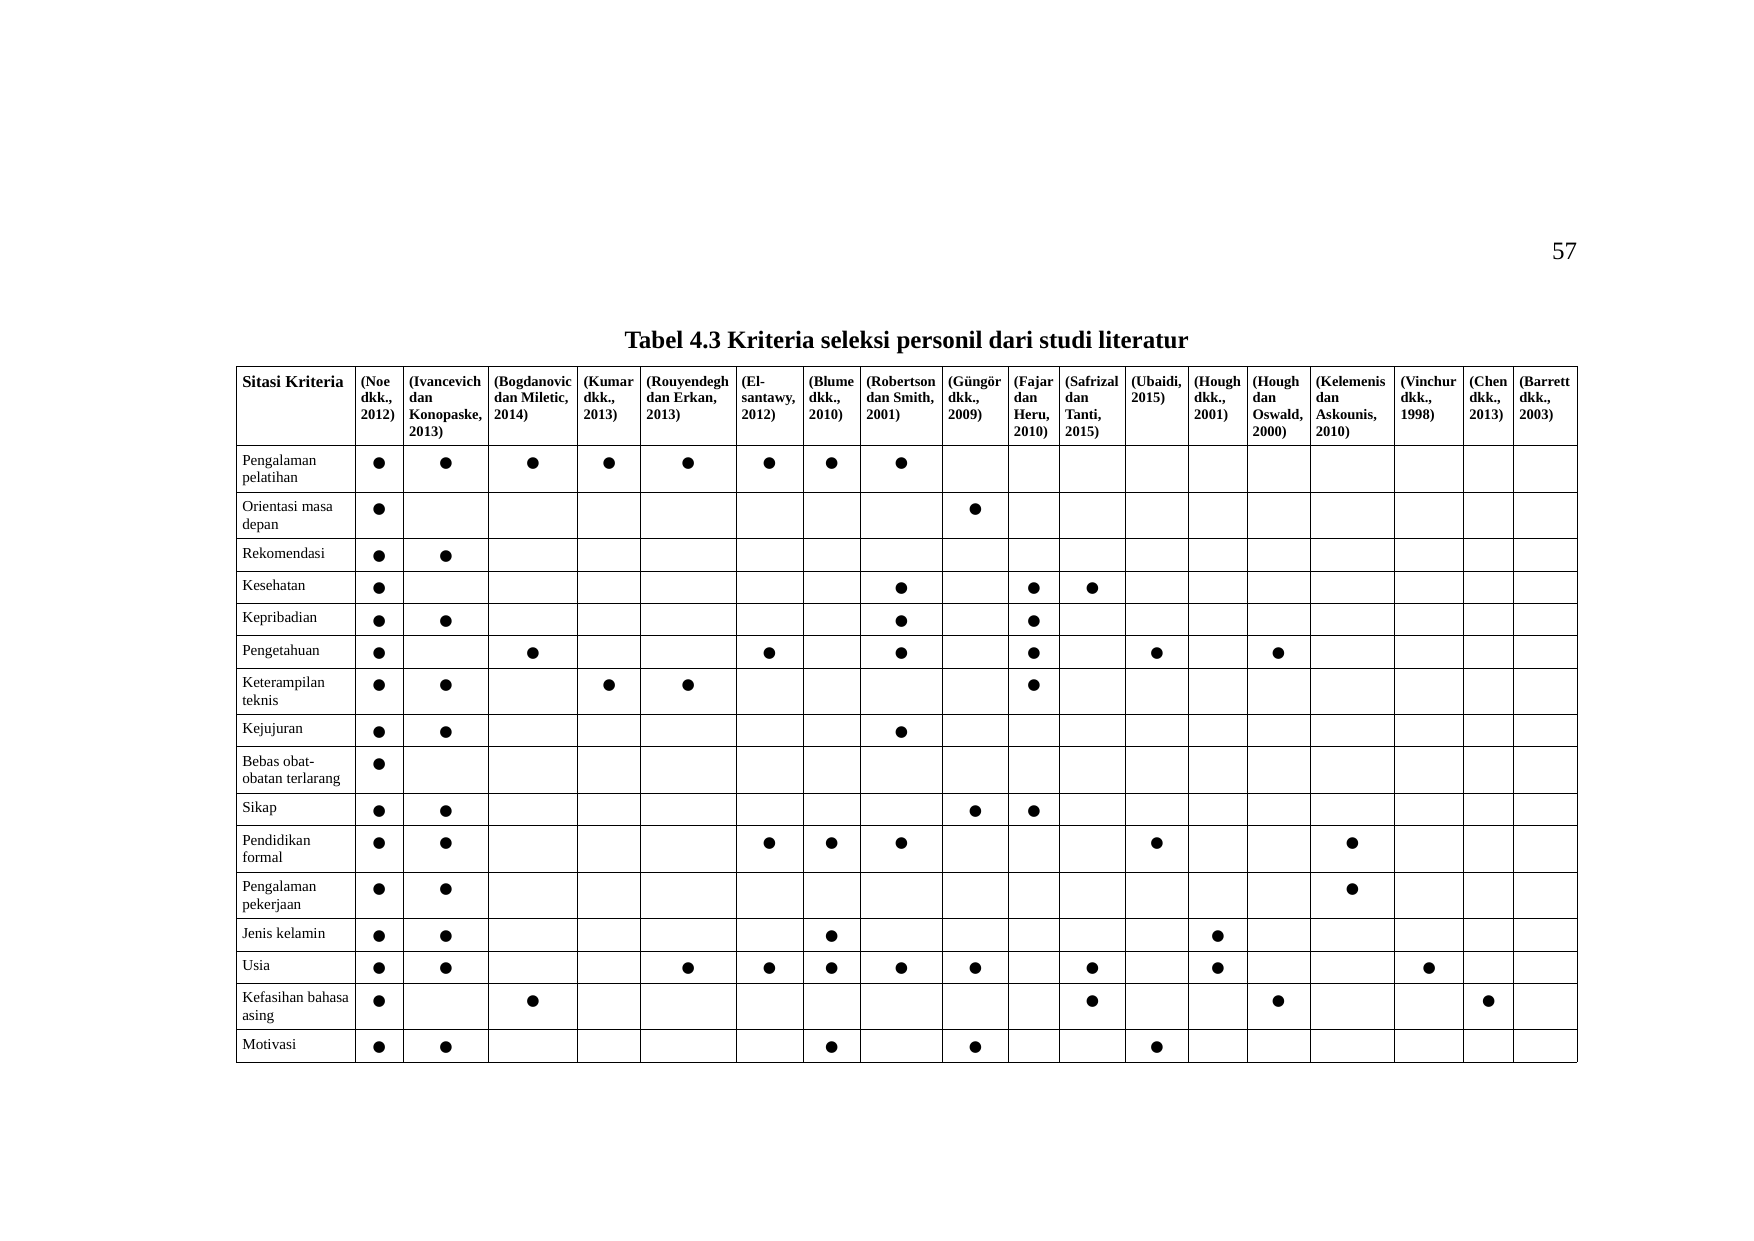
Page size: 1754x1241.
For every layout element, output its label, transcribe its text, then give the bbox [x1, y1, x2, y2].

table_cell [1395, 747, 1463, 793]
table_cell [578, 826, 640, 872]
table_cell ● [404, 446, 488, 492]
table_cell [641, 873, 736, 918]
table_cell [737, 919, 803, 951]
table_cell ● [861, 826, 942, 872]
table_cell Keterampilan teknis [237, 669, 355, 714]
table_cell [1514, 984, 1577, 1029]
table_cell ● [943, 493, 1008, 538]
table_cell ● [737, 826, 803, 872]
table_cell [804, 873, 860, 918]
table_cell [861, 873, 942, 918]
table_cell [1514, 747, 1577, 793]
table_cell [1126, 794, 1188, 825]
table_cell ● [1009, 604, 1059, 635]
table_cell [943, 873, 1008, 918]
table_cell [804, 604, 860, 635]
table_cell [489, 919, 577, 951]
table_cell Kesehatan [237, 572, 355, 603]
table_cell Pendidikan formal [237, 826, 355, 872]
table_cell [1060, 794, 1125, 825]
table_cell [641, 604, 736, 635]
table_header (Hough dan Oswald, 2000) [1248, 367, 1310, 445]
table_cell ● [804, 952, 860, 983]
table_cell [1311, 446, 1394, 492]
table_cell ● [404, 669, 488, 714]
table_cell [1514, 636, 1577, 667]
table_cell [1464, 952, 1513, 983]
table_cell [861, 919, 942, 951]
table_cell [1395, 572, 1463, 603]
table_cell [578, 873, 640, 918]
table_cell ● [404, 826, 488, 872]
table_header (Hough dkk., 2001) [1189, 367, 1247, 445]
table_cell [404, 493, 488, 538]
table_cell [1189, 715, 1247, 746]
table_header (Safrizal dan Tanti, 2015) [1060, 367, 1125, 445]
table_cell [1311, 919, 1394, 951]
table_cell [1311, 984, 1394, 1029]
table_cell [1395, 669, 1463, 714]
table_cell [1009, 715, 1059, 746]
table_cell ● [861, 636, 942, 667]
table_cell [1060, 539, 1125, 571]
table_cell [1464, 715, 1513, 746]
table_cell [1126, 873, 1188, 918]
table_header (Güngör dkk., 2009) [943, 367, 1008, 445]
table_cell [1248, 493, 1310, 538]
table_header (Kumar dkk., 2013) [578, 367, 640, 445]
table_cell [1248, 747, 1310, 793]
table_cell [1514, 919, 1577, 951]
table_cell [404, 636, 488, 667]
table_cell [1464, 1030, 1513, 1062]
table_cell ● [356, 826, 403, 872]
table_cell [1126, 446, 1188, 492]
table_cell [578, 747, 640, 793]
table_cell [861, 794, 942, 825]
table_cell [1189, 572, 1247, 603]
table_cell [489, 715, 577, 746]
table_cell ● [578, 669, 640, 714]
table_cell [943, 826, 1008, 872]
table_cell [804, 539, 860, 571]
table_cell [1514, 604, 1577, 635]
table_cell [1464, 636, 1513, 667]
table_cell ● [804, 826, 860, 872]
table_cell [1248, 715, 1310, 746]
table_cell [1189, 826, 1247, 872]
table_cell ● [1126, 636, 1188, 667]
table_cell [1514, 715, 1577, 746]
table_cell [1311, 794, 1394, 825]
table_cell [1126, 919, 1188, 951]
table_header (Bogdanovic dan Miletic, 2014) [489, 367, 577, 445]
table_cell ● [943, 952, 1008, 983]
table_cell [1189, 604, 1247, 635]
table_cell [737, 604, 803, 635]
table_cell [1514, 493, 1577, 538]
table_cell [1248, 446, 1310, 492]
table_cell ● [804, 446, 860, 492]
table_cell [578, 604, 640, 635]
table_cell [1311, 669, 1394, 714]
table_cell [641, 984, 736, 1029]
table_header (Rouyendegh dan Erkan, 2013) [641, 367, 736, 445]
table_cell [1395, 715, 1463, 746]
table_cell [943, 539, 1008, 571]
table_cell Jenis kelamin [237, 919, 355, 951]
text Tabel 4.3 Kriteria seleksi personil dari studi literatur [236, 325, 1577, 354]
table_cell [1311, 952, 1394, 983]
table_cell ● [578, 446, 640, 492]
table_cell [1395, 984, 1463, 1029]
table_cell [1009, 984, 1059, 1029]
table_cell [1248, 952, 1310, 983]
table_cell ● [404, 873, 488, 918]
table_header (Robertson dan Smith, 2001) [861, 367, 942, 445]
table_cell ● [1395, 952, 1463, 983]
table_cell [578, 1030, 640, 1062]
table_cell [1189, 984, 1247, 1029]
table_cell [578, 636, 640, 667]
table_cell [804, 636, 860, 667]
table_cell [1464, 572, 1513, 603]
table_cell ● [404, 539, 488, 571]
table_cell [1514, 794, 1577, 825]
table_cell [1009, 873, 1059, 918]
table_cell ● [489, 984, 577, 1029]
table_cell [1189, 747, 1247, 793]
table_cell [1514, 539, 1577, 571]
table_cell [804, 984, 860, 1029]
table_cell ● [861, 572, 942, 603]
table_cell ● [356, 1030, 403, 1062]
table_cell [1395, 1030, 1463, 1062]
table_cell ● [1009, 636, 1059, 667]
table_cell [1248, 604, 1310, 635]
table_cell ● [404, 952, 488, 983]
table_cell [578, 539, 640, 571]
table_cell [1126, 539, 1188, 571]
table_cell [1395, 493, 1463, 538]
table_cell [1311, 1030, 1394, 1062]
table_cell [1395, 604, 1463, 635]
table_cell ● [1189, 952, 1247, 983]
table_cell [1311, 539, 1394, 571]
table_cell [737, 1030, 803, 1062]
table_cell [1248, 919, 1310, 951]
table_cell ● [356, 572, 403, 603]
table_header (Barrett dkk., 2003) [1514, 367, 1577, 445]
table_cell [1311, 636, 1394, 667]
table_cell [804, 572, 860, 603]
table_header (Noe dkk., 2012) [356, 367, 403, 445]
table_cell [1189, 794, 1247, 825]
table_cell ● [1060, 952, 1125, 983]
table_header (Fajar dan Heru, 2010) [1009, 367, 1059, 445]
table_cell ● [804, 919, 860, 951]
table_cell ● [1060, 572, 1125, 603]
table_cell [1311, 572, 1394, 603]
table_cell ● [356, 952, 403, 983]
table_cell [1126, 747, 1188, 793]
table_cell [1311, 604, 1394, 635]
table_cell [1009, 826, 1059, 872]
table_cell [1395, 826, 1463, 872]
table_cell [1189, 669, 1247, 714]
table_cell [1189, 1030, 1247, 1062]
table_cell [943, 984, 1008, 1029]
table_cell [737, 493, 803, 538]
table_cell [1126, 572, 1188, 603]
table_cell Orientasi masa depan [237, 493, 355, 538]
table_header (Kelemenis dan Askounis, 2010) [1311, 367, 1394, 445]
table_cell [578, 919, 640, 951]
table_cell [1514, 446, 1577, 492]
table_cell [1464, 747, 1513, 793]
table_cell ● [1248, 636, 1310, 667]
table_cell [489, 826, 577, 872]
table_cell [737, 572, 803, 603]
table_cell ● [861, 446, 942, 492]
table_cell [404, 572, 488, 603]
table_cell [737, 873, 803, 918]
table_cell [804, 794, 860, 825]
table_cell Kefasihan bahasa asing [237, 984, 355, 1029]
table_cell ● [641, 446, 736, 492]
table_cell [641, 493, 736, 538]
table_cell [1060, 919, 1125, 951]
table_cell Kepribadian [237, 604, 355, 635]
table_cell [578, 572, 640, 603]
table_cell [1464, 919, 1513, 951]
table_cell ● [861, 604, 942, 635]
table_cell [737, 715, 803, 746]
table_cell [489, 669, 577, 714]
table_cell [641, 747, 736, 793]
table_cell ● [356, 604, 403, 635]
table_cell ● [1311, 826, 1394, 872]
table_cell [804, 669, 860, 714]
table_cell [943, 572, 1008, 603]
table_cell ● [641, 952, 736, 983]
table_cell [737, 747, 803, 793]
table_cell [1060, 747, 1125, 793]
table_cell Pengalaman pekerjaan [237, 873, 355, 918]
table_cell [489, 604, 577, 635]
table_cell [861, 493, 942, 538]
table_cell [1248, 873, 1310, 918]
table_cell [943, 919, 1008, 951]
table_cell [861, 539, 942, 571]
table_cell [1395, 446, 1463, 492]
table_cell [404, 747, 488, 793]
table_cell [737, 539, 803, 571]
table_cell ● [1189, 919, 1247, 951]
table_cell [737, 669, 803, 714]
table_cell [641, 794, 736, 825]
table_cell [578, 715, 640, 746]
table_cell ● [404, 1030, 488, 1062]
table_cell Kejujuran [237, 715, 355, 746]
table_cell [1009, 446, 1059, 492]
table_cell [1060, 636, 1125, 667]
table_cell [1060, 826, 1125, 872]
table_cell [1009, 539, 1059, 571]
table_cell [1395, 636, 1463, 667]
table_cell [1189, 493, 1247, 538]
table_header (Chen dkk., 2013) [1464, 367, 1513, 445]
table_cell ● [404, 919, 488, 951]
table_header (Ivancevich dan Konopaske, 2013) [404, 367, 488, 445]
table_cell [1126, 669, 1188, 714]
table_cell [861, 669, 942, 714]
table_cell ● [356, 636, 403, 667]
table_cell [641, 572, 736, 603]
table_cell ● [356, 493, 403, 538]
table_cell [489, 747, 577, 793]
table_cell [578, 984, 640, 1029]
table_cell ● [804, 1030, 860, 1062]
table_cell [489, 794, 577, 825]
table_cell [1464, 539, 1513, 571]
table_cell [1126, 493, 1188, 538]
table_cell [1248, 539, 1310, 571]
table_cell [737, 794, 803, 825]
table_cell [1464, 873, 1513, 918]
table_cell [943, 715, 1008, 746]
table_cell ● [737, 446, 803, 492]
table_cell ● [1060, 984, 1125, 1029]
table_cell ● [1464, 984, 1513, 1029]
table_cell [1060, 604, 1125, 635]
table_cell [943, 604, 1008, 635]
table_cell [578, 952, 640, 983]
table_cell ● [943, 794, 1008, 825]
table_cell ● [1009, 794, 1059, 825]
table_cell [1189, 539, 1247, 571]
table_cell [1395, 919, 1463, 951]
table_cell ● [356, 794, 403, 825]
table_cell ● [737, 636, 803, 667]
table_cell [1311, 493, 1394, 538]
table_cell [1009, 747, 1059, 793]
table_cell ● [404, 794, 488, 825]
table_header (El-santawy, 2012) [737, 367, 803, 445]
table_cell ● [1009, 572, 1059, 603]
table_cell [1514, 952, 1577, 983]
table_cell [1464, 794, 1513, 825]
table_cell ● [641, 669, 736, 714]
table_cell ● [356, 984, 403, 1029]
table_cell [1514, 669, 1577, 714]
table_cell Pengetahuan [237, 636, 355, 667]
table_cell ● [861, 715, 942, 746]
table_cell ● [1126, 1030, 1188, 1062]
table_cell [641, 636, 736, 667]
table_cell [1126, 715, 1188, 746]
table_cell ● [356, 539, 403, 571]
table_cell [641, 715, 736, 746]
table_cell [943, 747, 1008, 793]
table_cell ● [861, 952, 942, 983]
table_cell [1395, 873, 1463, 918]
table_cell ● [1311, 873, 1394, 918]
table_cell [1311, 715, 1394, 746]
table_cell Pengalaman pelatihan [237, 446, 355, 492]
table_cell ● [356, 669, 403, 714]
table_cell [641, 919, 736, 951]
table_cell ● [356, 715, 403, 746]
table_cell [1126, 604, 1188, 635]
table_cell [489, 493, 577, 538]
table_cell [578, 794, 640, 825]
table_cell [1189, 873, 1247, 918]
table_cell [1060, 493, 1125, 538]
table_cell ● [356, 446, 403, 492]
table_cell Sikap [237, 794, 355, 825]
table_cell [489, 572, 577, 603]
table_cell Bebas obat-obatan terlarang [237, 747, 355, 793]
table_cell [1464, 604, 1513, 635]
table_cell [1514, 873, 1577, 918]
table_cell [1395, 794, 1463, 825]
table_cell [1248, 794, 1310, 825]
table_cell [641, 539, 736, 571]
table_cell ● [356, 919, 403, 951]
table_cell [737, 984, 803, 1029]
table_cell ● [1126, 826, 1188, 872]
table_cell [1464, 446, 1513, 492]
table_cell ● [404, 604, 488, 635]
table_cell [489, 539, 577, 571]
table_cell [489, 873, 577, 918]
table_cell [943, 636, 1008, 667]
table_cell [1009, 952, 1059, 983]
table_cell ● [1248, 984, 1310, 1029]
table_cell Motivasi [237, 1030, 355, 1062]
table_cell ● [404, 715, 488, 746]
table_cell [1395, 539, 1463, 571]
table_header Sitasi Kriteria [237, 367, 355, 445]
table_cell [943, 446, 1008, 492]
table_cell [861, 1030, 942, 1062]
table_cell [804, 747, 860, 793]
table_cell [1060, 1030, 1125, 1062]
table_cell [489, 1030, 577, 1062]
table_cell [1189, 446, 1247, 492]
table_cell ● [356, 873, 403, 918]
table_header (Blume dkk., 2010) [804, 367, 860, 445]
table_cell [1009, 493, 1059, 538]
table_cell [1126, 984, 1188, 1029]
table_cell [1464, 826, 1513, 872]
table_cell [804, 715, 860, 746]
table_cell [1248, 826, 1310, 872]
table_cell [1248, 1030, 1310, 1062]
table_cell [861, 747, 942, 793]
table_cell [578, 493, 640, 538]
table_cell [1514, 1030, 1577, 1062]
table_cell [1248, 669, 1310, 714]
table_cell [1311, 747, 1394, 793]
table_cell [1060, 873, 1125, 918]
table_cell [1464, 669, 1513, 714]
table_cell [1060, 715, 1125, 746]
table_cell Rekomendasi [237, 539, 355, 571]
table_cell ● [489, 636, 577, 667]
table_cell [1248, 572, 1310, 603]
table_cell [804, 493, 860, 538]
table_cell [1060, 446, 1125, 492]
table_cell [861, 984, 942, 1029]
table_cell ● [489, 446, 577, 492]
table_cell [1009, 1030, 1059, 1062]
table_cell [1514, 826, 1577, 872]
table_cell ● [737, 952, 803, 983]
table_cell [1464, 493, 1513, 538]
table_cell ● [943, 1030, 1008, 1062]
table_cell ● [1009, 669, 1059, 714]
table_cell [1126, 952, 1188, 983]
table_header (Vinchur dkk., 1998) [1395, 367, 1463, 445]
table_header (Ubaidi, 2015) [1126, 367, 1188, 445]
table_cell [1060, 669, 1125, 714]
table_cell [489, 952, 577, 983]
table_cell [404, 984, 488, 1029]
table_cell [1189, 636, 1247, 667]
table_cell [641, 1030, 736, 1062]
table_cell [641, 826, 736, 872]
table_cell [943, 669, 1008, 714]
table_cell [1009, 919, 1059, 951]
table_cell ● [356, 747, 403, 793]
table_cell [1514, 572, 1577, 603]
table_cell Usia [237, 952, 355, 983]
